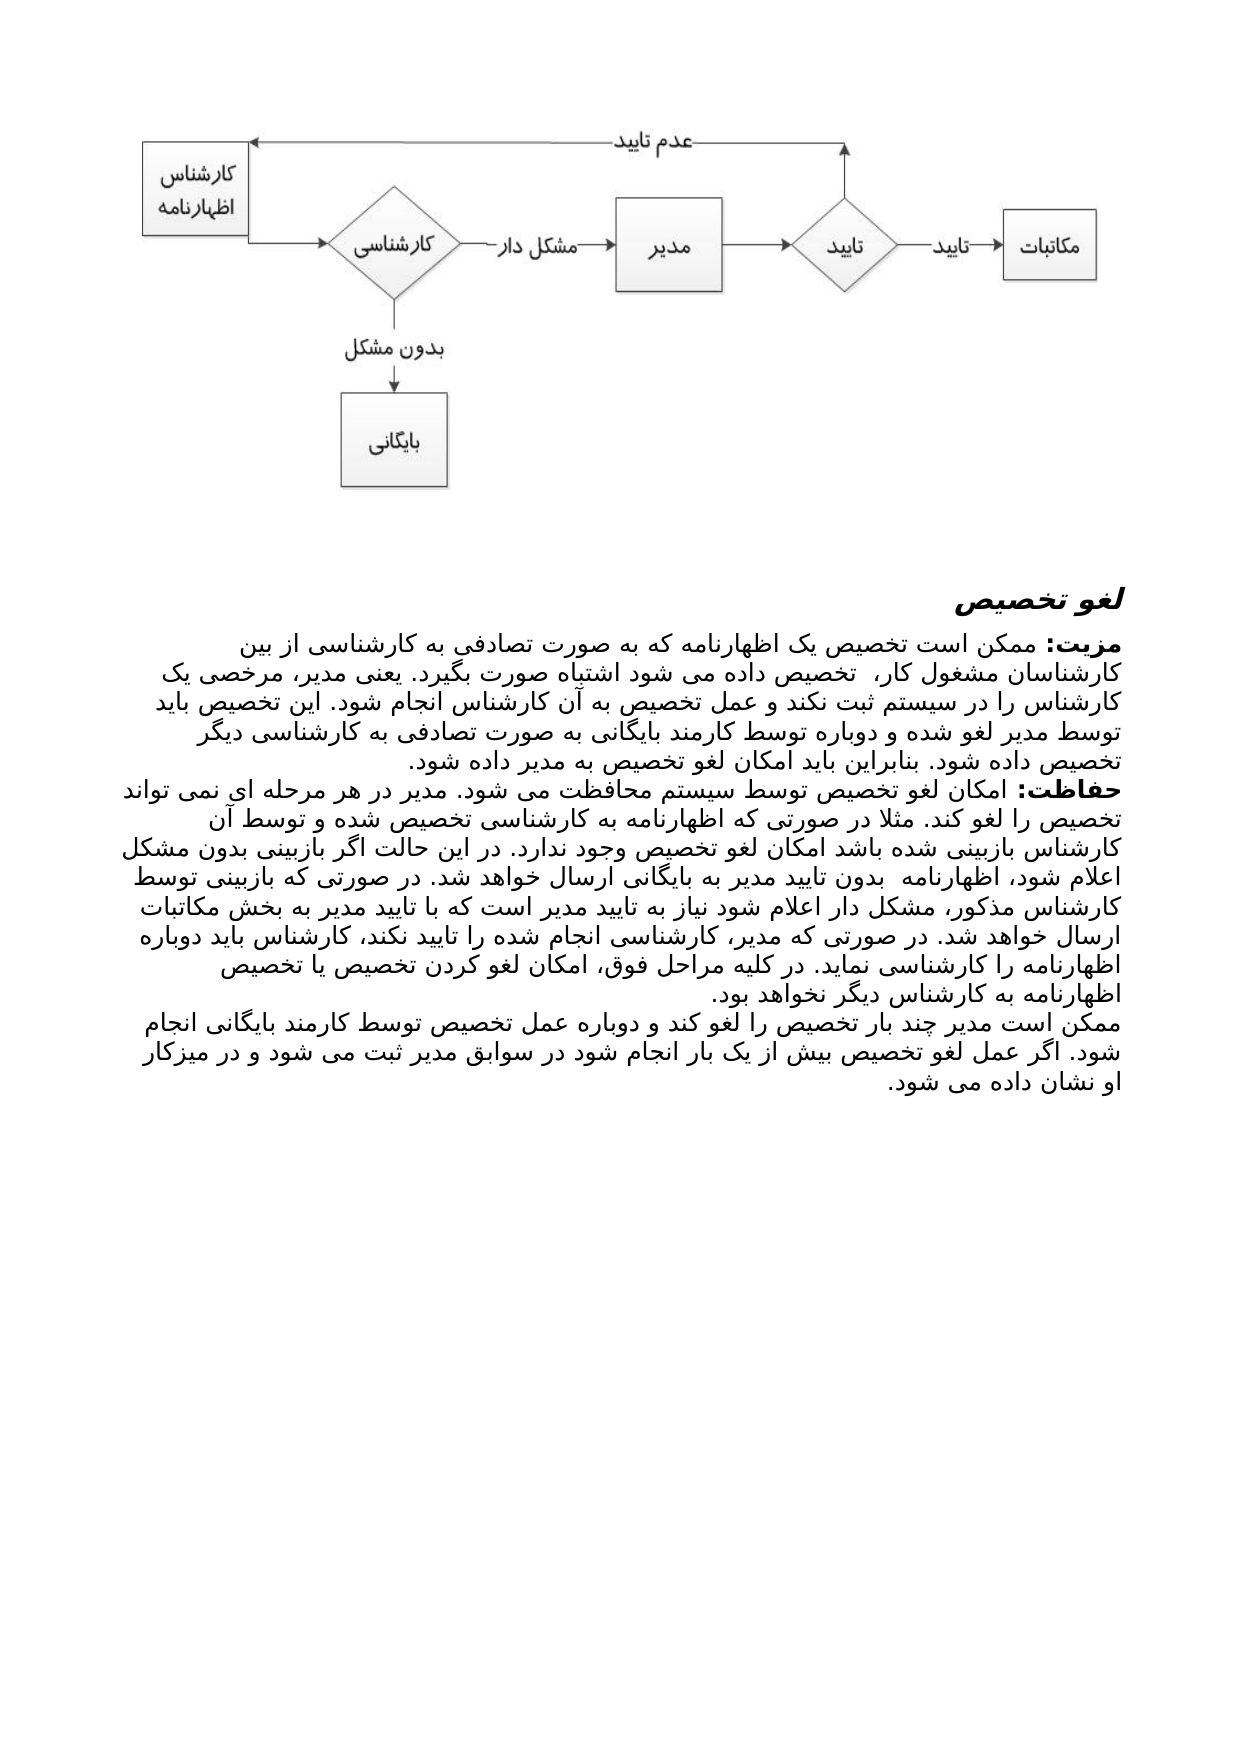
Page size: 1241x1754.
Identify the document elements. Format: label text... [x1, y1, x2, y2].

text ممکن است مدیر چند بار تخصیص را لغو کند و دوباره عمل تخصیص توسط کارمند بایگانی انجام شود. اگر عمل لغو تخصیص بیش از یک بار انجام شود در سوابق مدیر ثبت می شود و در میزکار او نشان داده می شود. [118, 1008, 1122, 1096]
text حفاظت: امکان لغو تخصیص توسط سیستم محافظت می شود. مدیر در هر مرحله ای نمی تواند تخصیص را لغو کند. مثلا در صورتی که اظهارنامه به کارشناسی تخصیص شده و توسط آن کارشناس بازبینی شده باشد امکان لغو تخصیص وجود ندارد. در این حالت اگر بازبینی بدون مشکل اعلام شود، اظهارنامه بدون تایید مدیر به بایگانی ارسال خواهد شد. در صورتی که بازبینی توسط کارشناس مذکور، مشکل دار اعلام شود نیاز به تایید مدیر است که با تایید مدیر به بخش مکاتبات ارسال خواهد شد. در صورتی که مدیر، کارشناسی انجام شده را تایید نکند، کارشناس باید دوباره اظهارنامه را کارشناسی نماید. در کلیه مراحل فوق، امکان لغو کردن تخصیص یا تخصیص اظهارنامه به کارشناس دیگر نخواهد بود. [118, 775, 1122, 1008]
text مزیت: ممکن است تخصیص یک اظهارنامه که به صورت تصادفی به کارشناسی از بین کارشناسان مشغول کار، تخصیص داده می شود اشتباه صورت بگیرد. یعنی مدیر، مرخصی یک کارشناس را در سیستم ثبت نکند و عمل تخصیص به آن کارشناس انجام شود. این تخصیص باید توسط مدیر لغو شده و دوباره توسط کارمند بایگانی به صورت تصادفی به کارشناسی دیگر تخصیص داده شود. بنابراین باید امکان لغو تخصیص به مدیر داده شود. [118, 629, 1122, 775]
subtitle لغو تخصیص [118, 583, 1122, 617]
picture [142, 118, 1099, 490]
